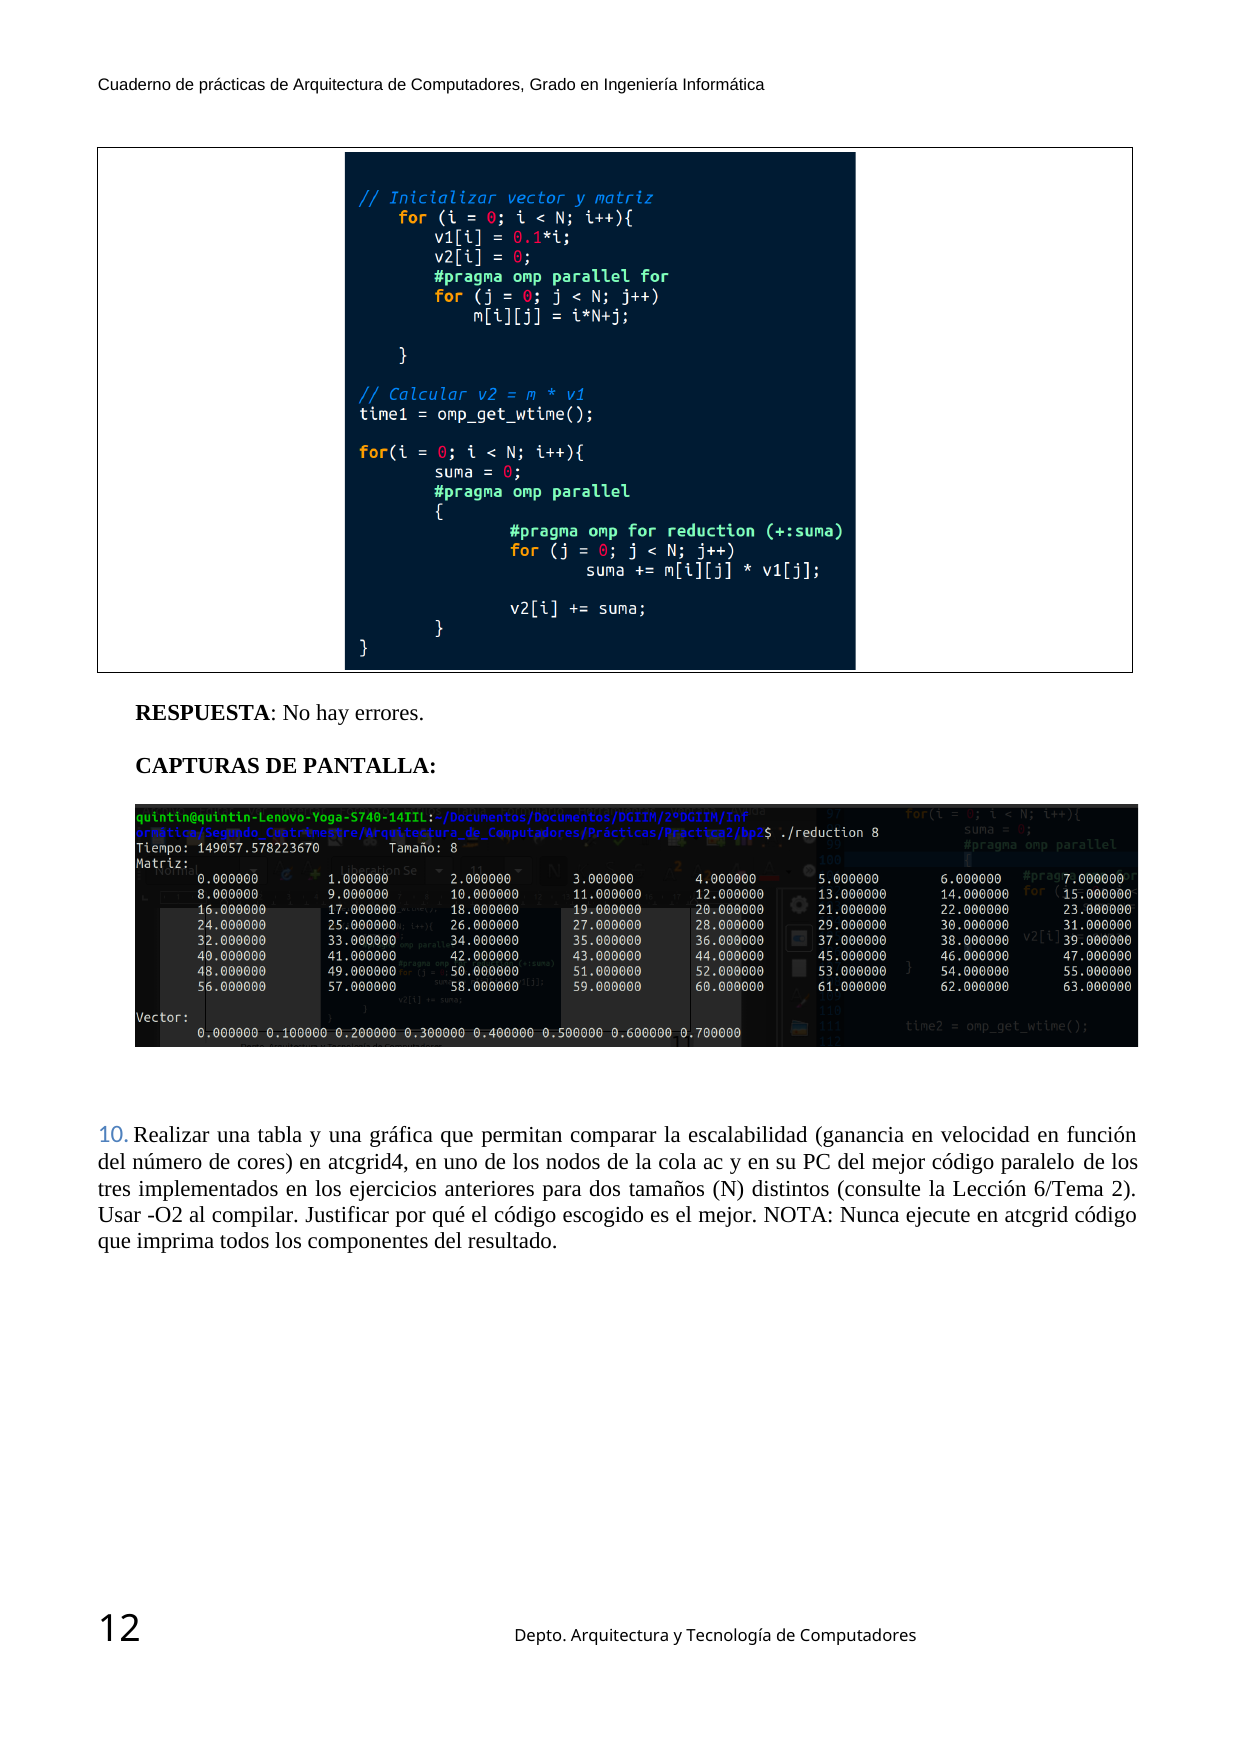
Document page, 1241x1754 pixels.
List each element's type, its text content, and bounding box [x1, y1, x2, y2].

picture [135, 804, 1139, 1047]
table_header [98, 148, 1132, 672]
list Realizar una tabla y una gráfica que permitan comparar la escalabilidad (ganancia en velocidad en función del número de cores) en atcgrid4, en uno de los nodos de la cola ac y en su PC del mejor código paralelo de los tres implementados en los ejercicios anteriores para dos tamaños (N) distintos (consulte la Lección 6/Tema 2). Usar -O2 al compilar. Justificar por qué el código escogido es el mejor. NOTA: Nunca ejecute en atcgrid código que imprima todos los componentes del resultado. [98, 1118, 1138, 1254]
picture [344, 152, 856, 670]
text CAPTURAS DE PANTALLA: [135, 752, 1138, 778]
text RESPUESTA: No hay errores. [135, 699, 1138, 726]
